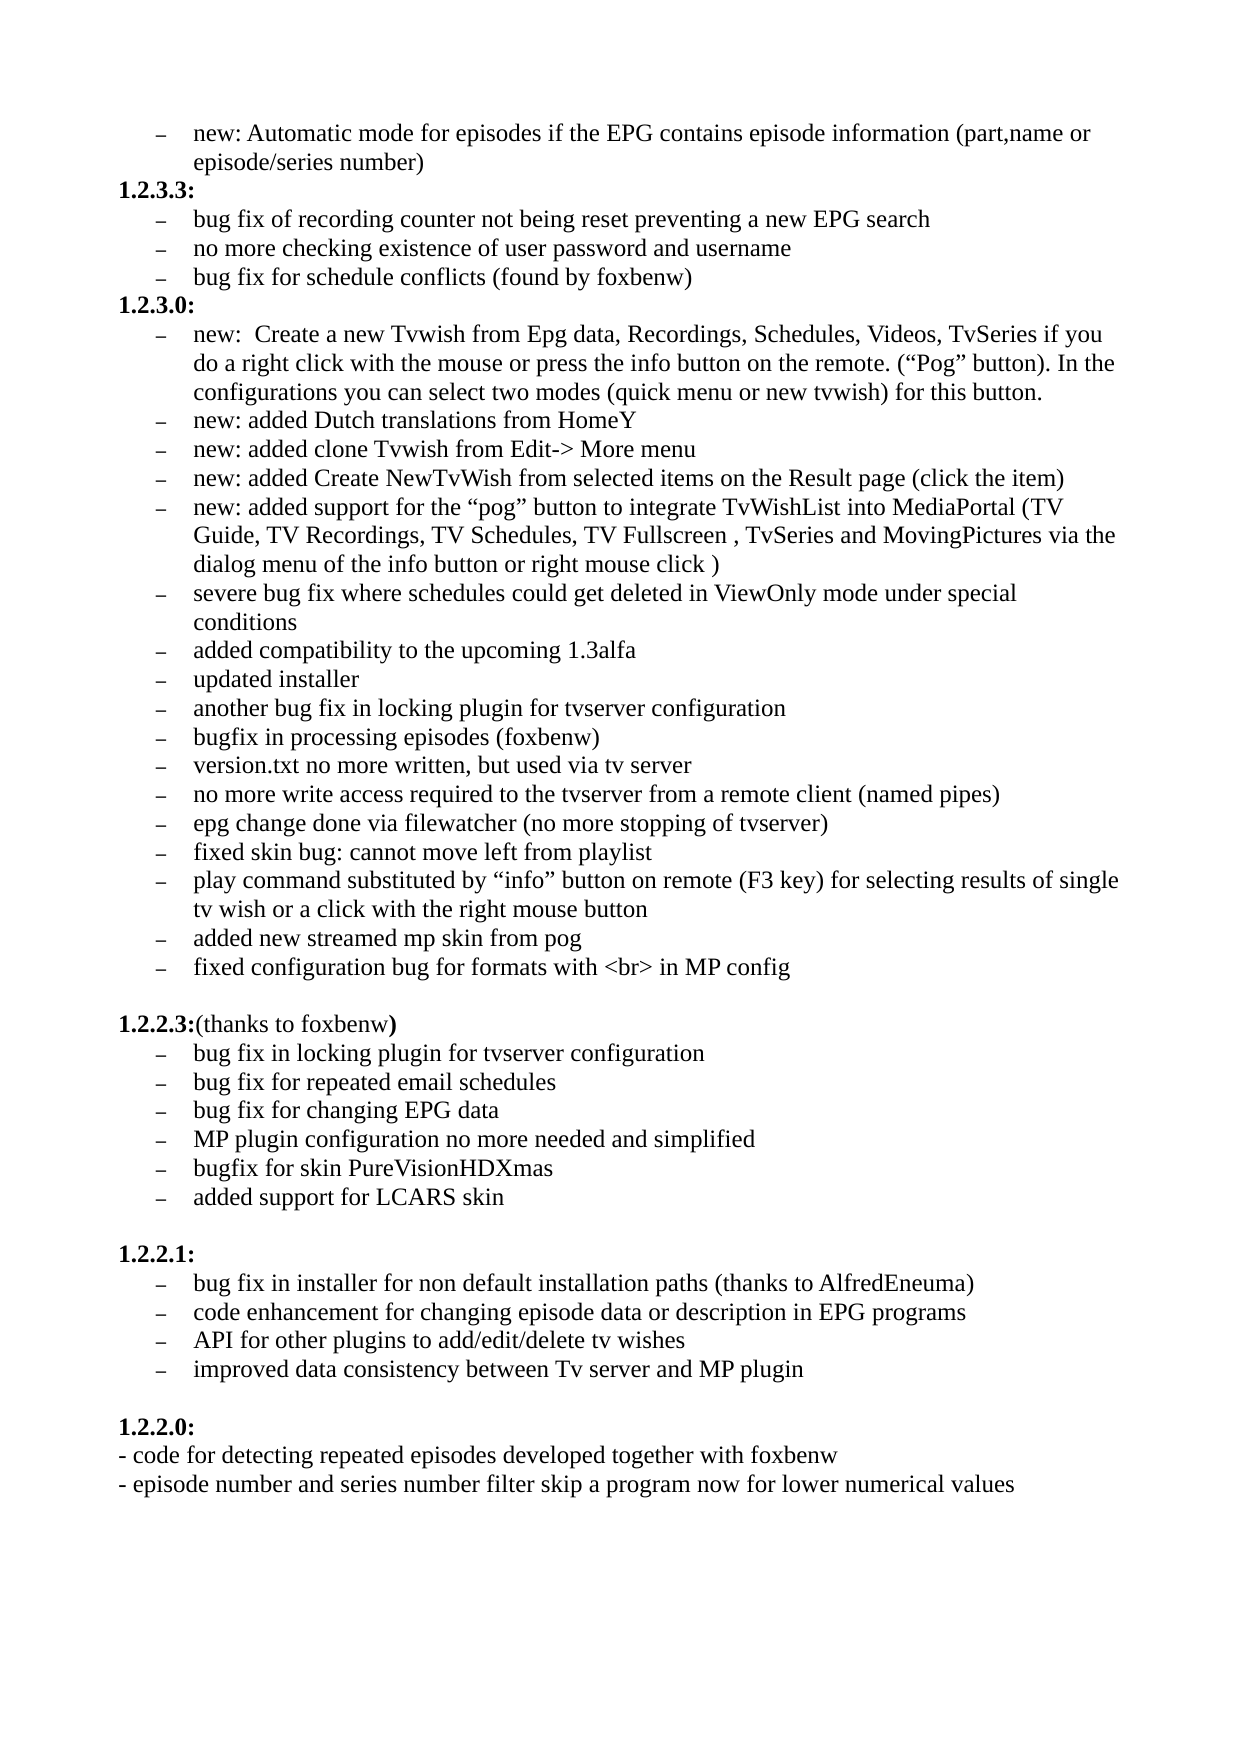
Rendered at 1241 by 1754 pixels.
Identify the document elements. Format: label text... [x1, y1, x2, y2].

text 1.2.3.3: [118, 176, 1122, 204]
list no more checking existence of user password and username [156, 233, 1122, 262]
list bug fix of recording counter not being reset preventing a new EPG search [156, 204, 1122, 233]
list new: added Dutch translations from HomeY [156, 406, 1122, 434]
list bugfix for skin PureVisionHDXmas [156, 1153, 1122, 1182]
list new: added support for the “pog” button to integrate TvWishList into MediaPortal (TV Guide, TV Recordings, TV Schedules, TV Fullscreen , TvSeries and MovingPictures via the dialog menu of the info button or right mouse click ) [156, 492, 1122, 578]
list severe bug fix where schedules could get deleted in ViewOnly mode under special conditions [156, 578, 1122, 636]
list no more write access required to the tvserver from a remote client (named pipes) [156, 779, 1122, 808]
list bug fix for schedule conflicts (found by foxbenw) [156, 262, 1122, 291]
text - episode number and series number filter skip a program now for lower numerical values [118, 1469, 1122, 1498]
list bugfix in processing episodes (foxbenw) [156, 722, 1122, 751]
list updated installer [156, 664, 1122, 693]
list new: added Create NewTvWish from selected items on the Result page (click the item) [156, 463, 1122, 492]
text 1.2.2.1: [118, 1239, 1122, 1268]
list new: Automatic mode for episodes if the EPG contains episode information (part,name or episode/series number) [156, 118, 1122, 176]
list another bug fix in locking plugin for tvserver configuration [156, 693, 1122, 722]
text - code for detecting repeated episodes developed together with foxbenw [118, 1441, 1122, 1469]
list version.txt no more written, but used via tv server [156, 751, 1122, 779]
list added new streamed mp skin from pog [156, 923, 1122, 952]
list bug fix for repeated email schedules [156, 1067, 1122, 1096]
list code enhancement for changing episode data or description in EPG programs [156, 1297, 1122, 1326]
list new: Create a new Tvwish from Epg data, Recordings, Schedules, Videos, TvSeries if you do a right click with the mouse or press the info button on the remote. (“Pog” button). In the configurations you can select two modes (quick menu or new tvwish) for this button. [156, 319, 1122, 406]
list MP plugin configuration no more needed and simplified [156, 1124, 1122, 1153]
list bug fix in installer for non default installation paths (thanks to AlfredEneuma) [156, 1268, 1122, 1297]
list added support for LCARS skin [156, 1182, 1122, 1211]
list play command substituted by “info” button on remote (F3 key) for selecting results of single tv wish or a click with the right mouse button [156, 866, 1122, 923]
list API for other plugins to add/edit/delete tv wishes [156, 1326, 1122, 1354]
list improved data consistency between Tv server and MP plugin [156, 1354, 1122, 1383]
list new: added clone Tvwish from Edit-> More menu [156, 434, 1122, 463]
text 1.2.2.3:(thanks to foxbenw) [118, 1009, 1122, 1038]
text 1.2.2.0: [118, 1412, 1122, 1441]
list bug fix in locking plugin for tvserver configuration [156, 1038, 1122, 1067]
list added compatibility to the upcoming 1.3alfa [156, 636, 1122, 664]
list fixed skin bug: cannot move left from playlist [156, 837, 1122, 866]
list fixed configuration bug for formats with <br> in MP config [156, 952, 1122, 981]
text 1.2.3.0: [118, 291, 1122, 319]
list epg change done via filewatcher (no more stopping of tvserver) [156, 808, 1122, 837]
list bug fix for changing EPG data [156, 1096, 1122, 1124]
